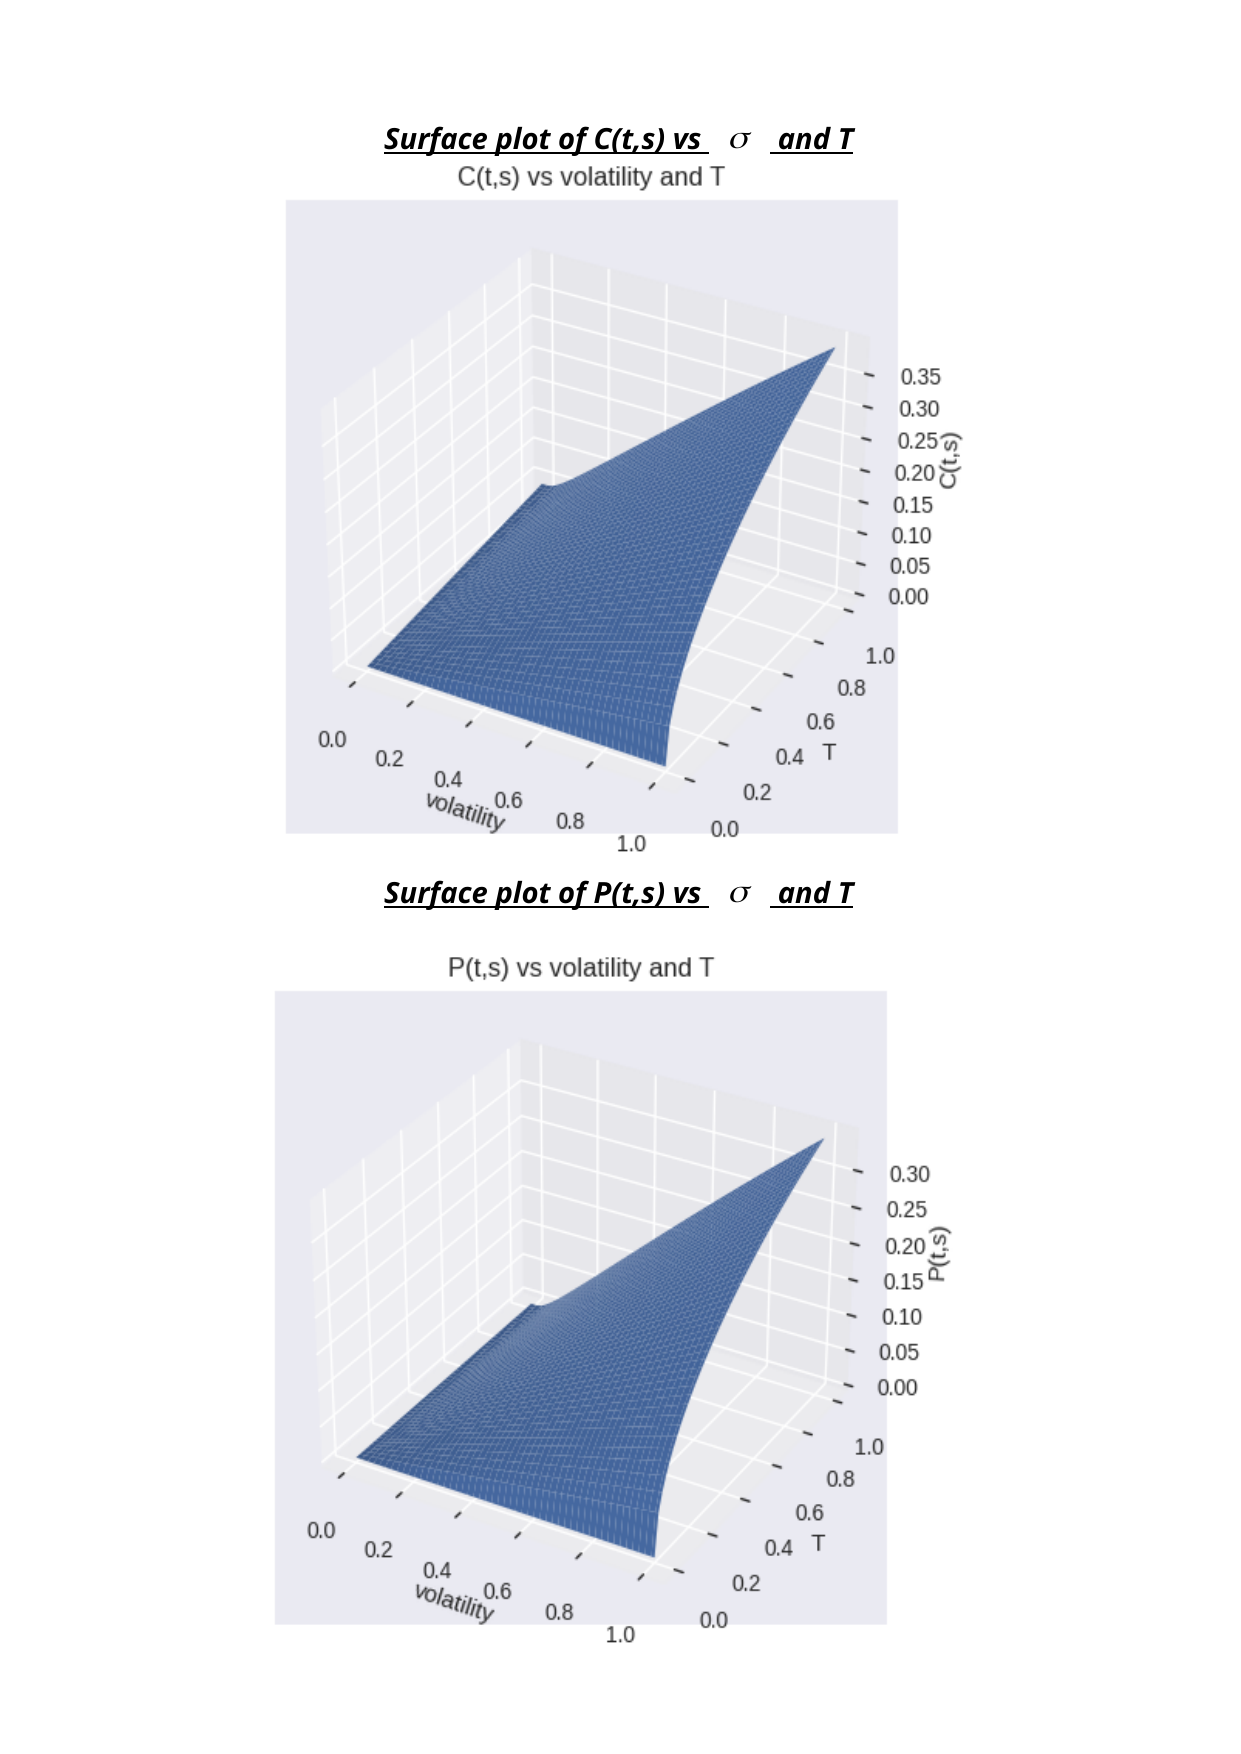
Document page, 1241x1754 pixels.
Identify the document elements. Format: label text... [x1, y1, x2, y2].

picture [252, 949, 966, 1649]
text Surface plot of P(t,s) vs and T [118, 872, 1122, 912]
picture [263, 157, 977, 858]
text Surface plot of C(t,s) vs and T [118, 118, 1122, 158]
